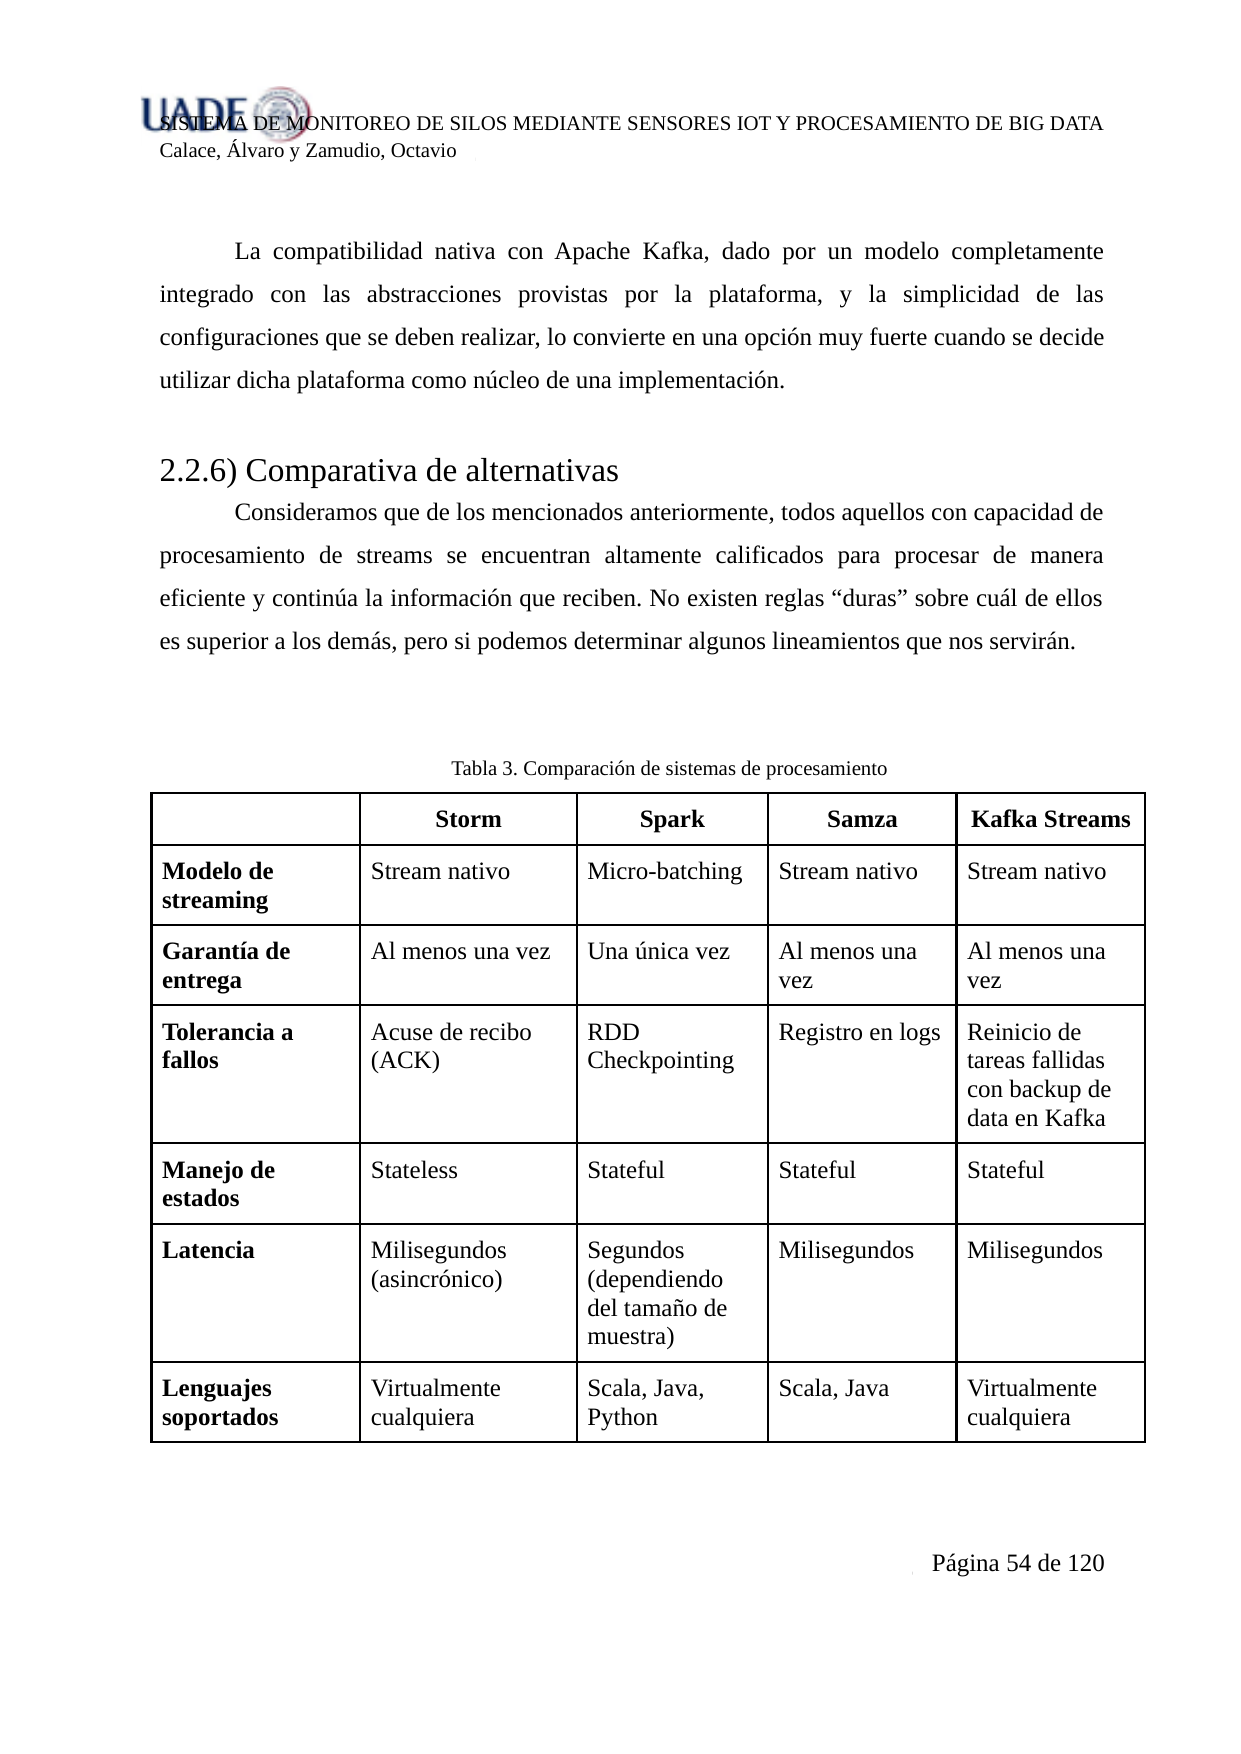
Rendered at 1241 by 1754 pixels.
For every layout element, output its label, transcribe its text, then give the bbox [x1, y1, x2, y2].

table_cell Segundos (dependiendo del tamaño de muestra) [578, 1225, 767, 1361]
subtitle 2.2.6) Comparativa de alternativas [159, 450, 1104, 489]
table_header Samza [769, 794, 955, 843]
table_cell Scala, Java, Python [578, 1363, 767, 1441]
table_cell Stateful [769, 1144, 955, 1223]
table_cell Virtualmente cualquiera [958, 1363, 1144, 1441]
table_cell Milisegundos [958, 1225, 1144, 1361]
table_cell Stateful [578, 1144, 767, 1223]
picture [140, 86, 314, 146]
table_cell Stateful [958, 1144, 1144, 1223]
table_cell Al menos una vez [361, 926, 576, 1004]
table_cell Modelo de streaming [153, 846, 359, 924]
table_cell Latencia [153, 1225, 359, 1361]
table_cell Registro en logs [769, 1006, 955, 1142]
table_cell Milisegundos (asincrónico) [361, 1225, 576, 1361]
table_cell Al menos una vez [958, 926, 1144, 1004]
table_cell Manejo de estados [153, 1144, 359, 1223]
table_cell Reinicio de tareas fallidas con backup de data en Kafka [958, 1006, 1144, 1142]
table_cell Garantía de entrega [153, 926, 359, 1004]
text Consideramos que de los mencionados anteriormente, todos aquellos con capacidad de procesamiento de streams se encuentran altamente calificados para procesar de manera eficiente y continúa la información que reciben. No existen reglas “duras” sobre cuál de ellos es superior a los demás, pero si podemos determinar algunos lineamientos que nos servirán. [159, 497, 1104, 655]
table_cell Stream nativo [361, 846, 576, 924]
table_cell Acuse de recibo (ACK) [361, 1006, 576, 1142]
table_cell Milisegundos [769, 1225, 955, 1361]
table_cell Scala, Java [769, 1363, 955, 1441]
text La compatibilidad nativa con Apache Kafka, dado por un modelo completamente integrado con las abstracciones provistas por la plataforma, y la simplicidad de las configuraciones que se deben realizar, lo convierte en una opción muy fuerte cuando se decide utilizar dicha plataforma como núcleo de una implementación. [159, 236, 1104, 394]
table_header Kafka Streams [958, 794, 1144, 843]
table_cell Stream nativo [769, 846, 955, 924]
table_cell Al menos una vez [769, 926, 955, 1004]
table_cell Tolerancia a fallos [153, 1006, 359, 1142]
table_cell Una única vez [578, 926, 767, 1004]
table_header Spark [578, 794, 767, 843]
table_cell Micro-batching [578, 846, 767, 924]
table_header Storm [361, 794, 576, 843]
table_cell Lenguajes soportados [153, 1363, 359, 1441]
table_cell Stateless [361, 1144, 576, 1223]
table_cell Virtualmente cualquiera [361, 1363, 576, 1441]
table_cell RDD Checkpointing [578, 1006, 767, 1142]
table_header [153, 794, 359, 843]
subtitle Tabla 3. Comparación de sistemas de procesamiento [234, 756, 1104, 780]
table_cell Stream nativo [958, 846, 1144, 924]
